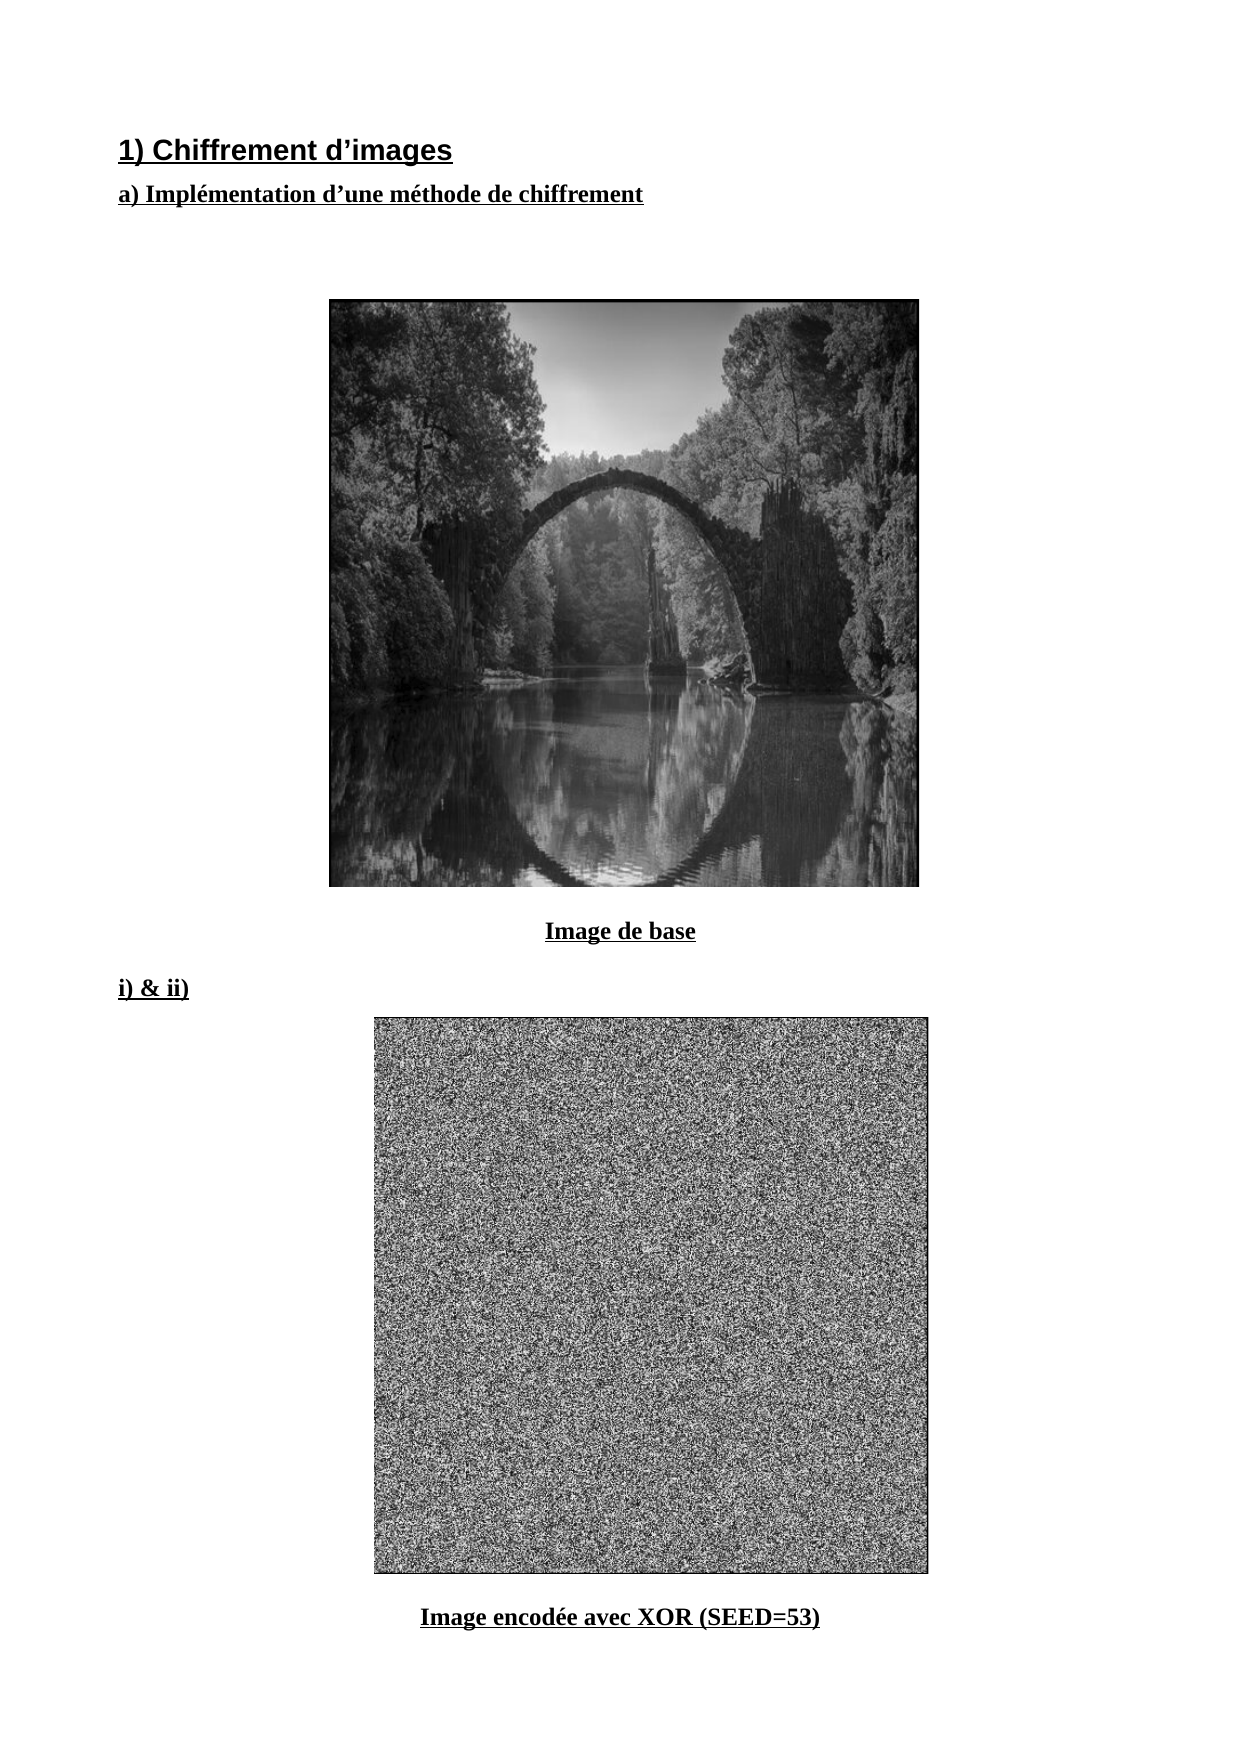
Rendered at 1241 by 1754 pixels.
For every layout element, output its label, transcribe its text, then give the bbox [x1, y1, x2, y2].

subtitle 1) Chiffrement d’images [118, 133, 1122, 166]
picture [329, 299, 920, 887]
text a) Implémentation d’une méthode de chiffrement [118, 179, 1122, 208]
text Image de base [118, 916, 1122, 944]
text Image encodée avec XOR (SEED=53) [118, 1602, 1122, 1631]
picture [374, 1017, 929, 1574]
text i) & ii) [118, 973, 1122, 1002]
